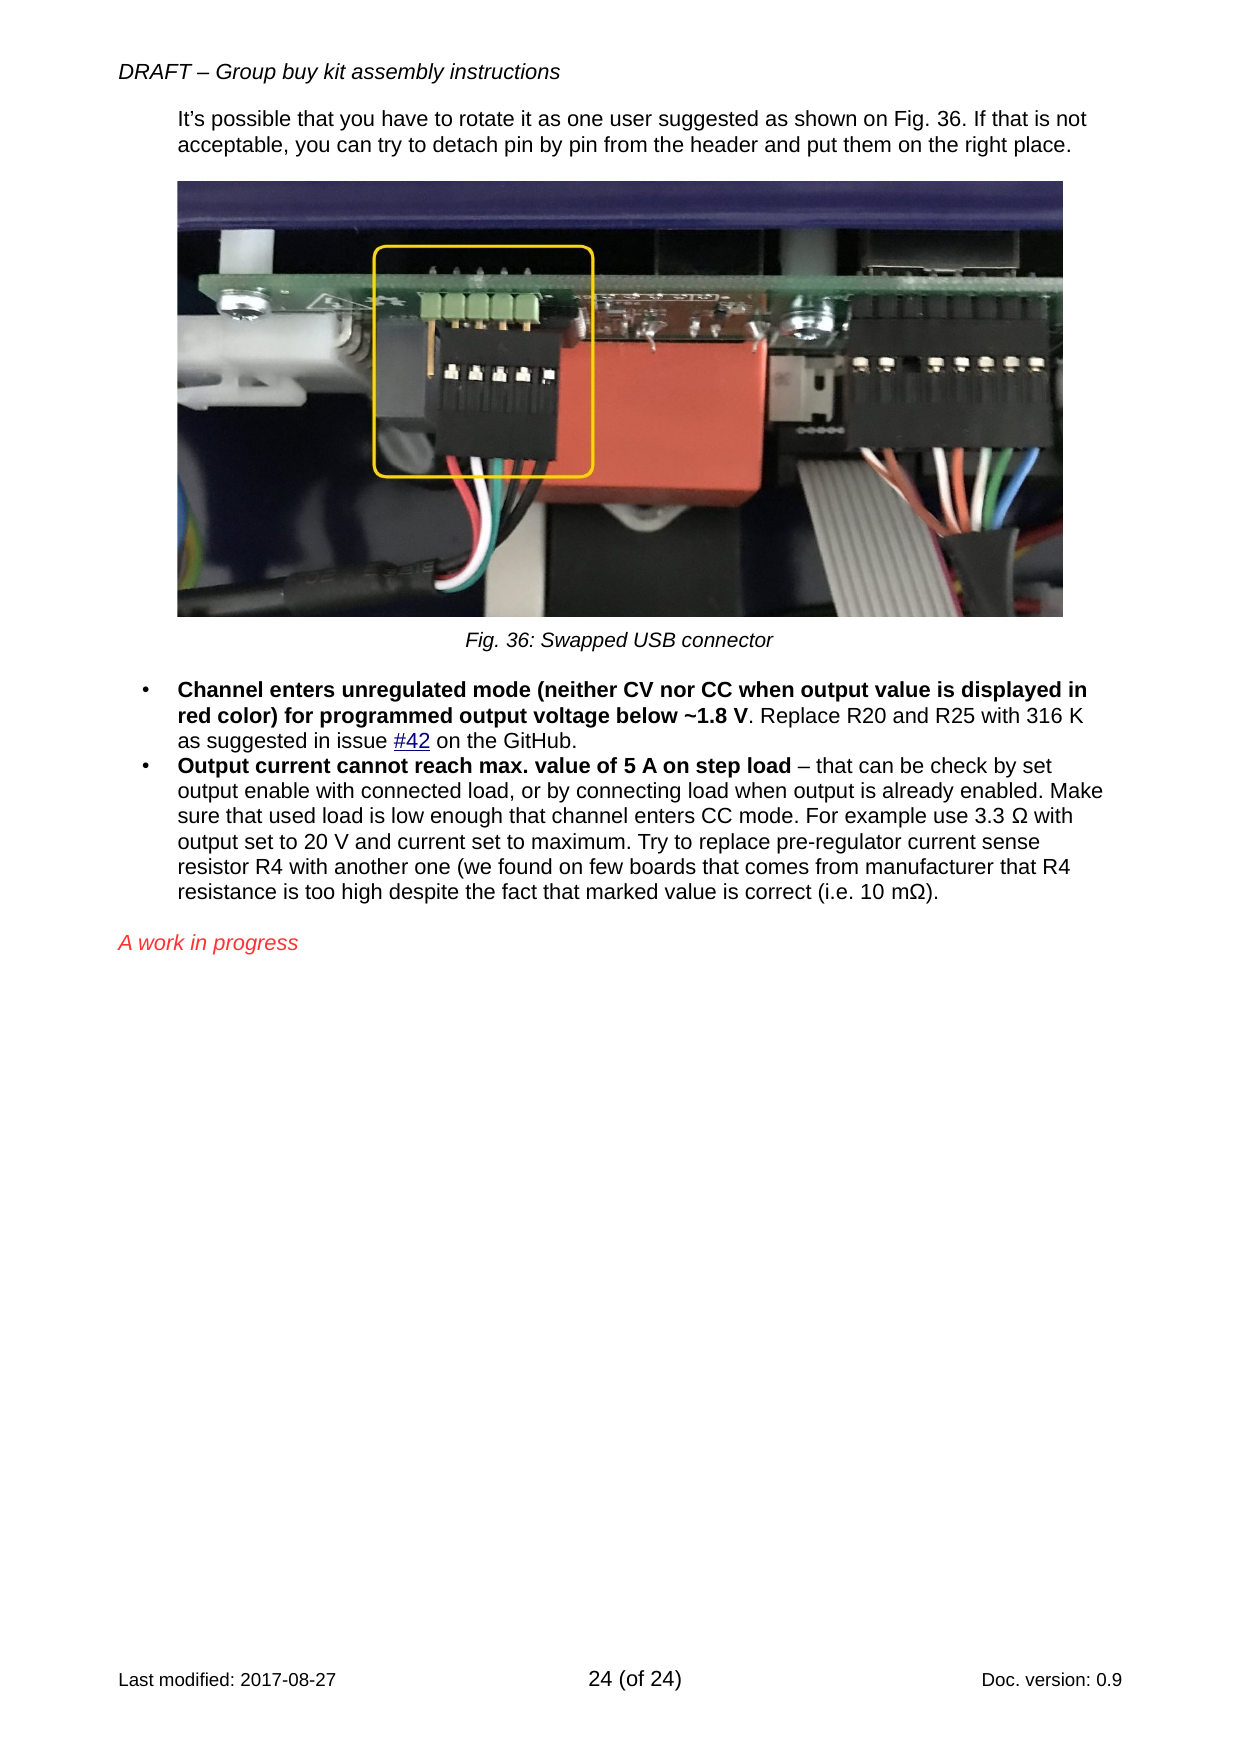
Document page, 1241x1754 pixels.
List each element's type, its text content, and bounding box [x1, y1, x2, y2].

picture [177, 181, 1063, 617]
list It’s possible that you have to rotate it as one user suggested as shown on Fig. 36. If that is not acceptable, you can try to detach pin by pin from the header and put them on the right place. [142, 106, 1110, 157]
text Fig. 36: Swapped USB connector [177, 617, 1063, 652]
text A work in progress [118, 929, 1122, 954]
list Channel enters unregulated mode (neither CV nor CC when output value is displayed in red color) for programmed output voltage below ~1.8 V. Replace R20 and R25 with 316 K as suggested in issue #42 on the GitHub. [142, 677, 1110, 753]
list Output current cannot reach max. value of 5 A on step load – that can be check by set output enable with connected load, or by connecting load when output is already enabled. Make sure that used load is low enough that channel enters CC mode. For example use 3.3 Ω with output set to 20 V and current set to maximum. Try to replace pre-regulator current sense resistor R4 with another one (we found on few boards that comes from manufacturer that R4 resistance is too high despite the fact that marked value is correct (i.e. 10 mΩ). [142, 753, 1110, 904]
